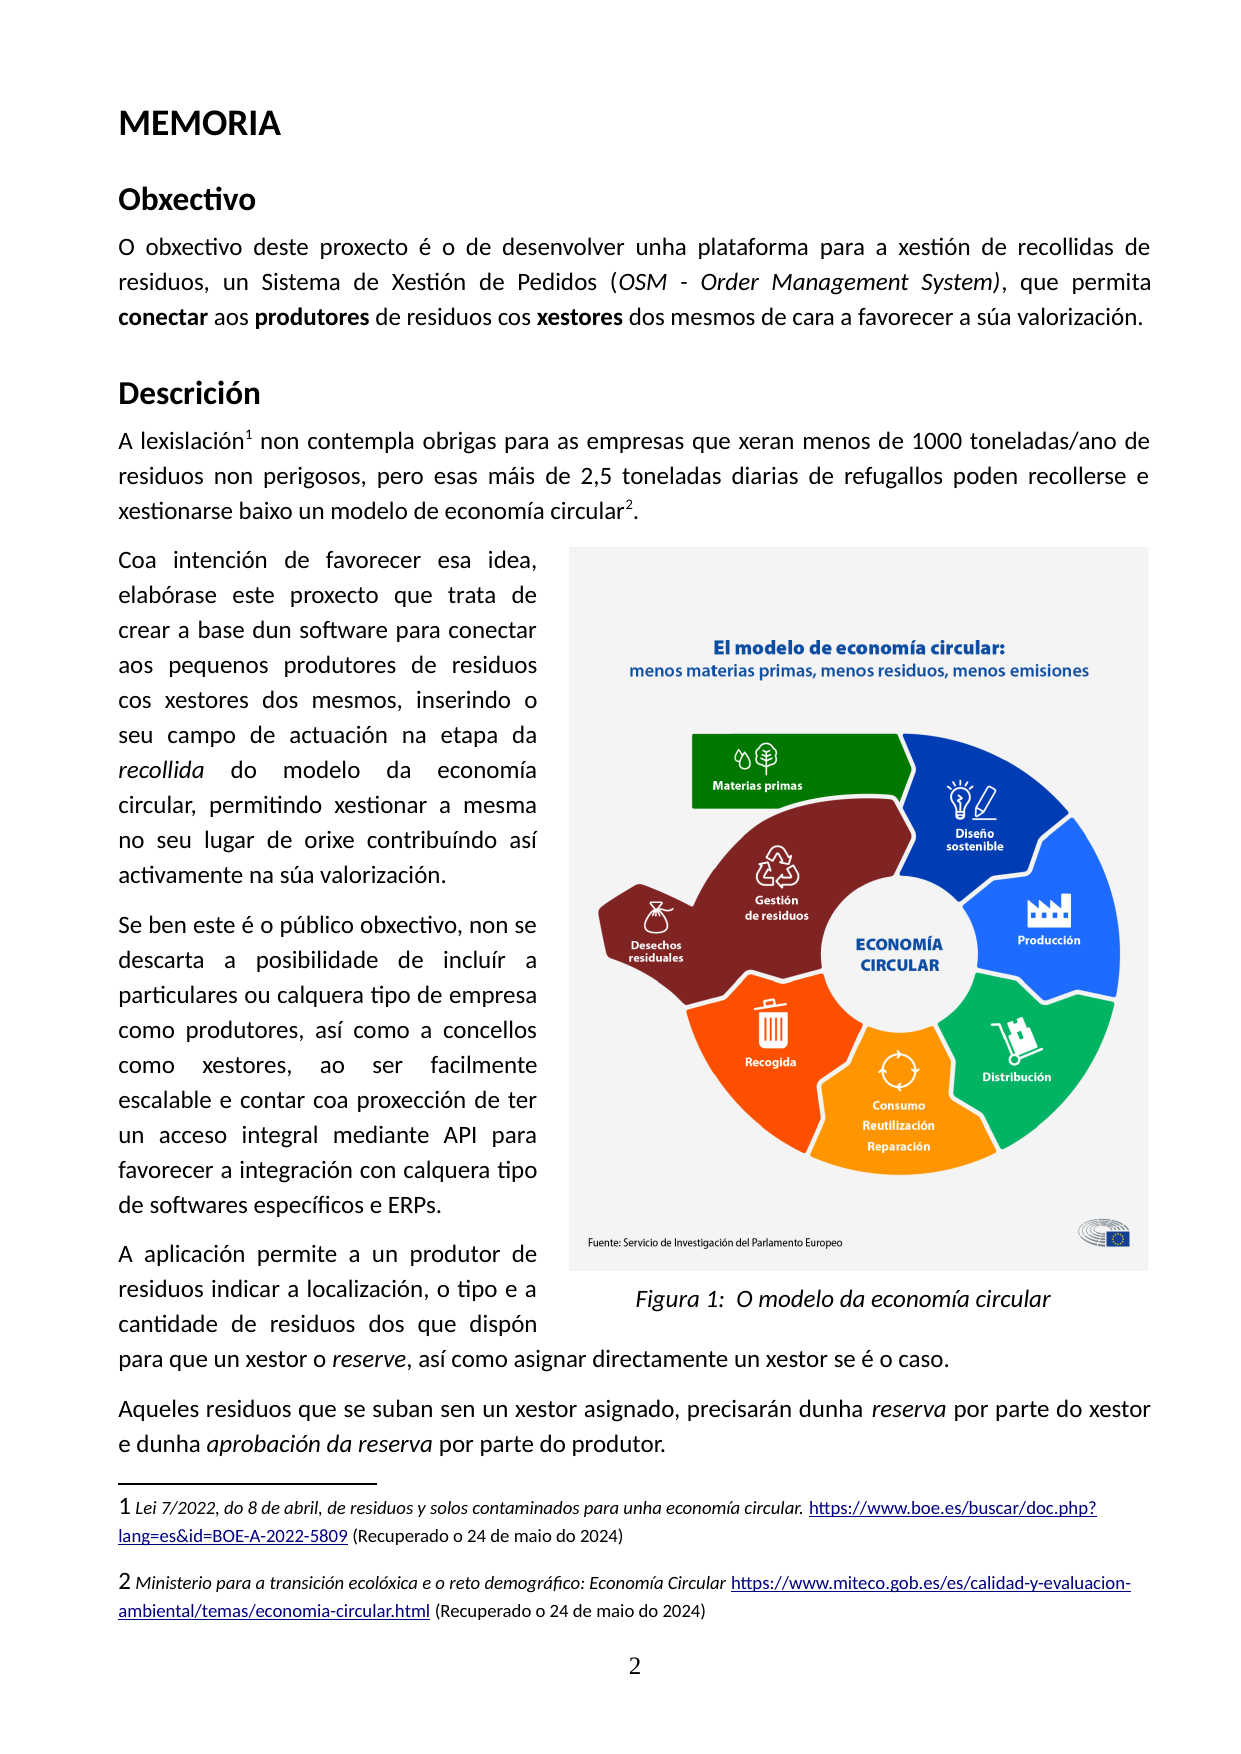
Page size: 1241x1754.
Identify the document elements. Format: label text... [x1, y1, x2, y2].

picture [604, 547, 1149, 1271]
subtitle Descrición [118, 372, 1152, 412]
text [538, 1314, 1148, 1329]
text A lexislación non contempla obrigas para as empresas que xeran menos de 1000 toneladas/ano de residuos non perigosos, pero esas máis de 2,5 toneladas diarias de refugallos poden recollerse e xestionarse baixo un modelo de economía circular. [118, 425, 1152, 525]
subtitle Obxectivo [118, 178, 1152, 219]
text Ministerio para a transición ecolóxica e o reto demográfico: Economía Circular https://www.miteco.gob.es/es/calidad-y-evaluacion-ambiental/temas/economia-circular.html (Recuperado o 24 de maio do 2024) [118, 1565, 1152, 1622]
text O obxectivo deste proxecto é o de desenvolver unha plataforma para a xestión de recollidas de residuos, un Sistema de Xestión de Pedidos (OSM - Order Management System), que permita conectar aos produtores de residuos cos xestores dos mesmos de cara a favorecer a súa valorización. [118, 231, 1152, 332]
text Coa intención de favorecer esa idea, elabórase este proxecto que trata de crear a base dun software para conectar aos pequenos produtores de residuos cos xestores dos mesmos, inserindo o seu campo de actuación na etapa da recollida do modelo da economía circular, permitindo xestionar a mesma no seu lugar de orixe contribuíndo así activamente na súa valorización. [118, 544, 1152, 890]
text A aplicación permite a un produtor de residuos indicar a localización, o tipo e a cantidade de residuos dos que dispón para que un xestor o reserve, así como asignar directamente un xestor se é o caso. [118, 1239, 1152, 1374]
text Se ben este é o público obxectivo, non se descarta a posibilidade de incluír a particulares ou calquera tipo de empresa como produtores, así como a concellos como xestores, ao ser facilmente escalable e contar coa proxección de ter un acceso integral mediante API para favorecer a integración con calquera tipo de softwares específicos e ERPs. [118, 909, 538, 1219]
text Figura 1: O modelo da economía circular [538, 559, 1148, 1314]
text Lei 7/2022, do 8 de abril, de residuos y solos contaminados para unha economía circular. https://www.boe.es/buscar/doc.php?lang=es&id=BOE-A-2022-5809 (Recuperado o 24 de maio do 2024) [118, 1490, 1152, 1547]
subtitle MEMORIA [118, 99, 1152, 145]
text Aqueles residuos que se suban sen un xestor asignado, precisarán dunha reserva por parte do xestor e dunha aprobación da reserva por parte do produtor. [118, 1393, 1152, 1459]
